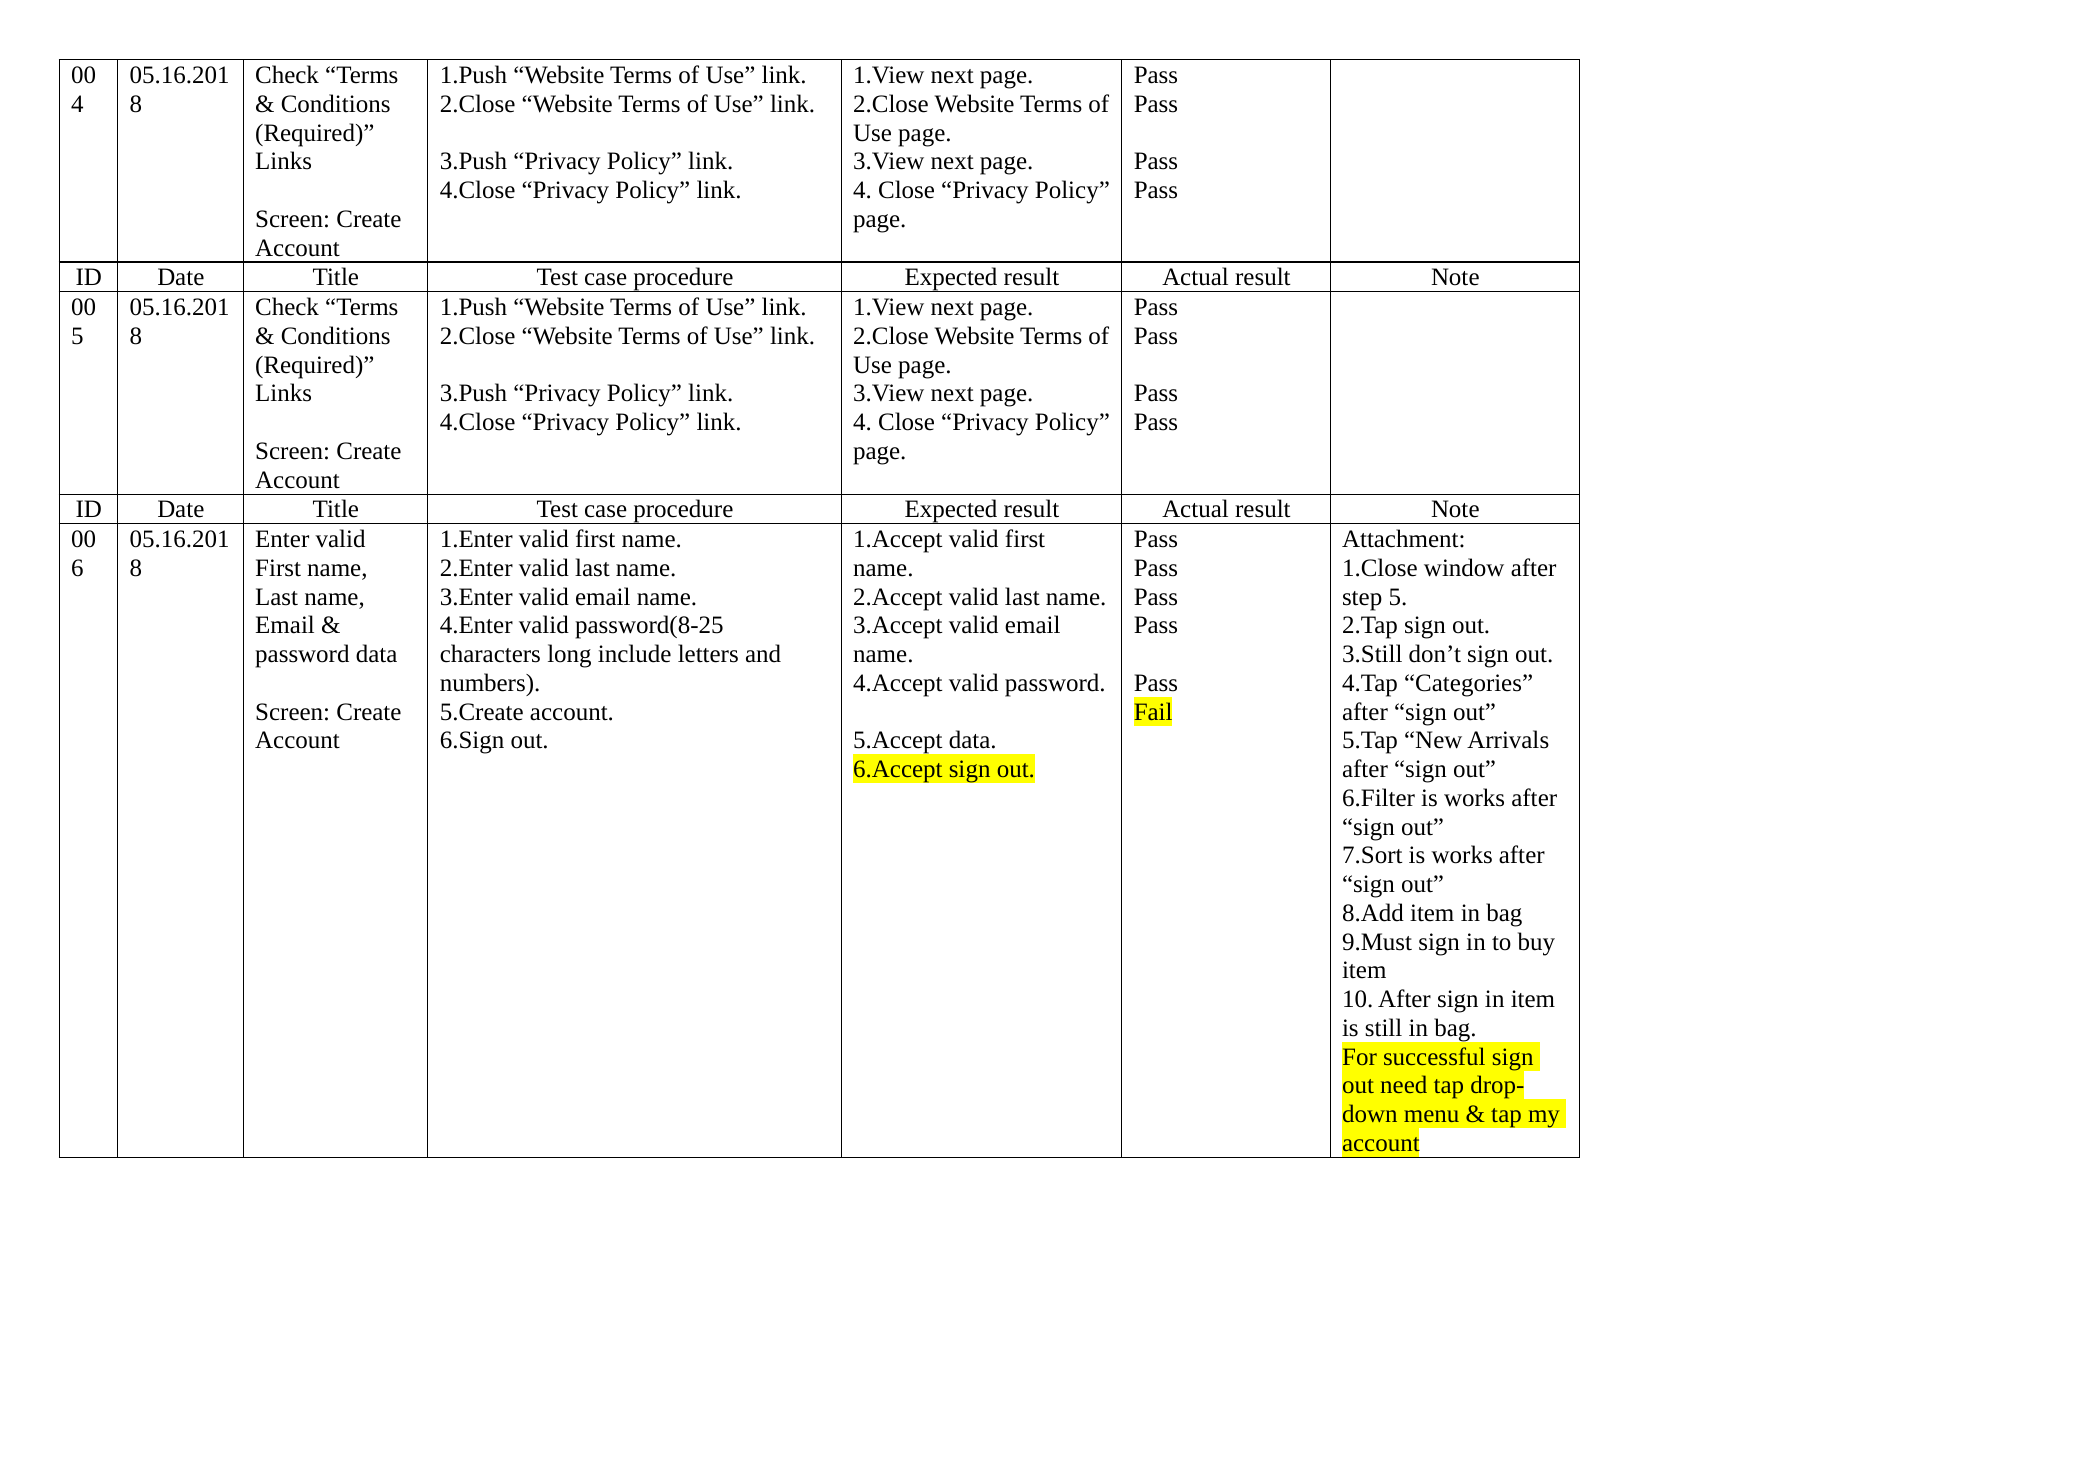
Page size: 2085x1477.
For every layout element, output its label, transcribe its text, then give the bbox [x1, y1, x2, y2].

table_cell Title [244, 263, 427, 291]
table_cell 05.16.2018 [118, 292, 243, 493]
table_cell 05.16.2018 [118, 524, 243, 1157]
table_cell ID [60, 495, 117, 523]
table_cell Test case procedure [428, 495, 841, 523]
table_cell Test case procedure [428, 263, 841, 291]
table_cell Actual result [1122, 263, 1330, 291]
table_cell Attachment: 1.Close window after step 5. 2.Tap sign out. 3.Still don’t sign out. 4.Tap “Categories” after “sign out” 5.Tap “New Arrivals after “sign out” 6.Filter is works after “sign out” 7.Sort is works after “sign out” 8.Add item in bag 9.Must sign in to buy item 10. After sign in item is still in bag. For successful sign out need tap drop-down menu & tap my account [1331, 524, 1579, 1157]
table_cell Check “Terms & Conditions (Required)” Links Screen: Create Account [244, 60, 427, 261]
table_cell 005 [60, 292, 117, 493]
table_cell Actual result [1122, 495, 1330, 523]
table_cell Enter valid First name, Last name, Email & password data Screen: Create Account [244, 524, 427, 1157]
table_cell Expected result [842, 495, 1121, 523]
table_cell 1.View next page. 2.Close Website Terms of Use page. 3.View next page. 4. Close “Privacy Policy” page. [842, 60, 1121, 261]
table_cell 1.Push “Website Terms of Use” link. 2.Close “Website Terms of Use” link. 3.Push “Privacy Policy” link. 4.Close “Privacy Policy” link. [428, 60, 841, 261]
table_cell Check “Terms & Conditions (Required)” Links Screen: Create Account [244, 292, 427, 493]
table_cell Pass Pass Pass Pass Pass Fail [1122, 524, 1330, 1157]
table_cell 004 [60, 60, 117, 261]
table_cell ID [60, 263, 117, 291]
table_cell 1.Accept valid first name. 2.Accept valid last name. 3.Accept valid email name. 4.Accept valid password. 5.Accept data. 6.Accept sign out. [842, 524, 1121, 1157]
table_cell 1.View next page. 2.Close Website Terms of Use page. 3.View next page. 4. Close “Privacy Policy” page. [842, 292, 1121, 493]
table_cell Title [244, 495, 427, 523]
table_cell Expected result [842, 263, 1121, 291]
table_cell 05.16.2018 [118, 60, 243, 261]
table_cell 1.Enter valid first name. 2.Enter valid last name. 3.Enter valid email name. 4.Enter valid password(8-25 characters long include letters and numbers). 5.Create account. 6.Sign out. [428, 524, 841, 1157]
table_cell Note [1331, 263, 1579, 291]
table_cell Note [1331, 495, 1579, 523]
table_cell Date [118, 263, 243, 291]
table_cell Pass Pass Pass Pass [1122, 60, 1330, 261]
table_cell Pass Pass Pass Pass [1122, 292, 1330, 493]
table_cell 1.Push “Website Terms of Use” link. 2.Close “Website Terms of Use” link. 3.Push “Privacy Policy” link. 4.Close “Privacy Policy” link. [428, 292, 841, 493]
table_cell [1331, 292, 1579, 493]
table_cell Date [118, 495, 243, 523]
table_cell [1331, 60, 1579, 261]
table_cell 006 [60, 524, 117, 1157]
